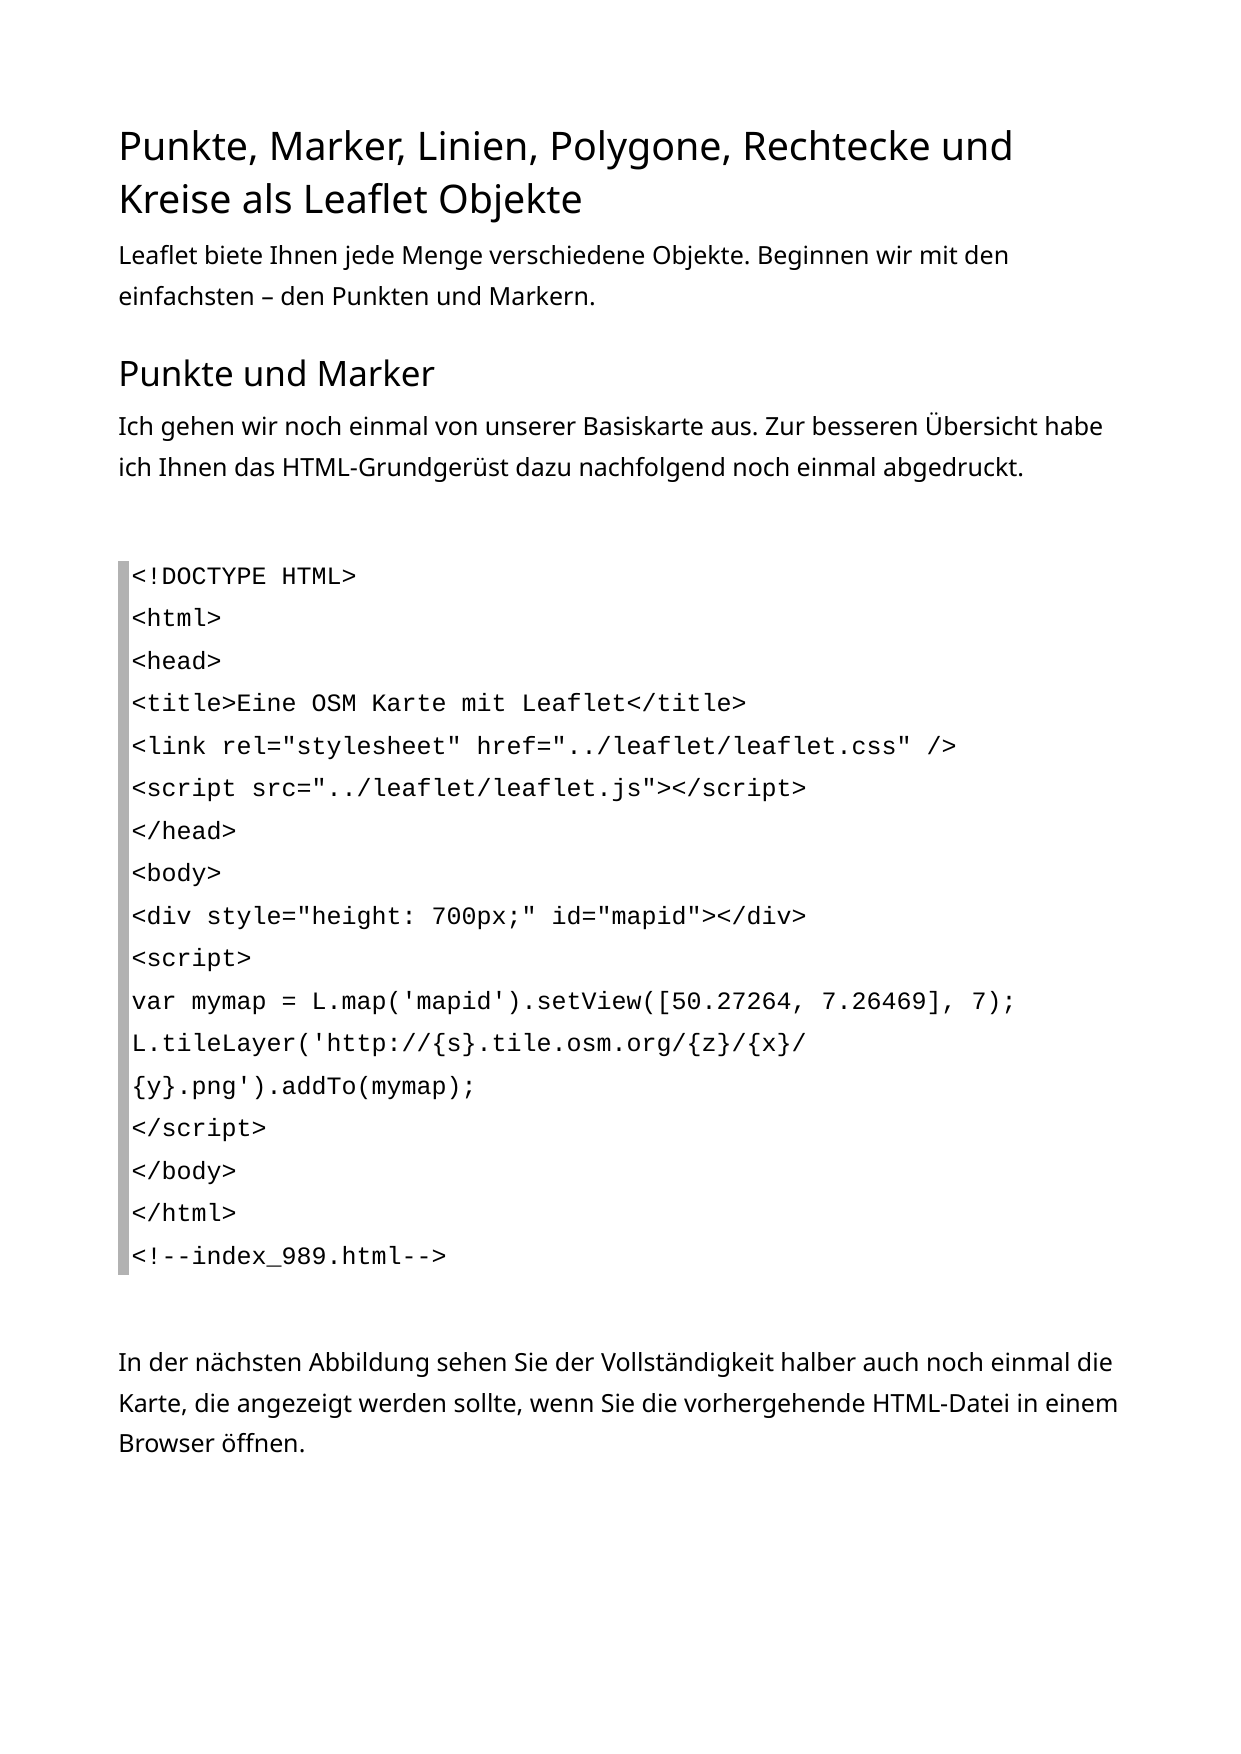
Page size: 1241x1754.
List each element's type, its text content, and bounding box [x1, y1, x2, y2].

subtitle Punkte, Marker, Linien, Polygone, Rechtecke und Kreise als Leaflet Objekte [118, 118, 1122, 225]
text <head> [129, 646, 1122, 677]
text In der nächsten Abbildung sehen Sie der Vollständigkeit halber auch noch einmal die Karte, die angezeigt werden sollte, wenn Sie die vorhergehende HTML-Datei in einem Browser öffnen. [118, 1344, 1122, 1460]
text </body> [129, 1156, 1122, 1187]
text <html> [129, 603, 1122, 634]
text <!DOCTYPE HTML> [129, 561, 1122, 592]
text Ich gehen wir noch einmal von unserer Basiskarte aus. Zur besseren Übersicht habe ich Ihnen das HTML-Grundgerüst dazu nachfolgend noch einmal abgedruckt. [118, 409, 1122, 484]
text L.tileLayer('http://{s}.tile.osm.org/{z}/{x}/{y}.png').addTo(mymap); [129, 1028, 1122, 1102]
text </script> [129, 1113, 1122, 1144]
text <script src="../leaflet/leaflet.js"></script> [129, 773, 1122, 804]
text <div style="height: 700px;" id="mapid"></div> [129, 901, 1122, 932]
text <!--index_989.html--> [129, 1241, 1122, 1275]
text </head> [129, 816, 1122, 847]
text <body> [129, 858, 1122, 889]
text var mymap = L.map('mapid').setView([50.27264, 7.26469], 7); [129, 986, 1122, 1017]
text Leaflet biete Ihnen jede Menge verschiedene Objekte. Beginnen wir mit den einfachsten – den Punkten und Markern. [118, 238, 1122, 313]
text <script> [129, 943, 1122, 974]
text <title>Eine OSM Karte mit Leaflet</title> [129, 688, 1122, 719]
subtitle Punkte und Marker [118, 349, 1122, 396]
text <link rel="stylesheet" href="../leaflet/leaflet.css" /> [129, 731, 1122, 762]
text </html> [129, 1198, 1122, 1229]
